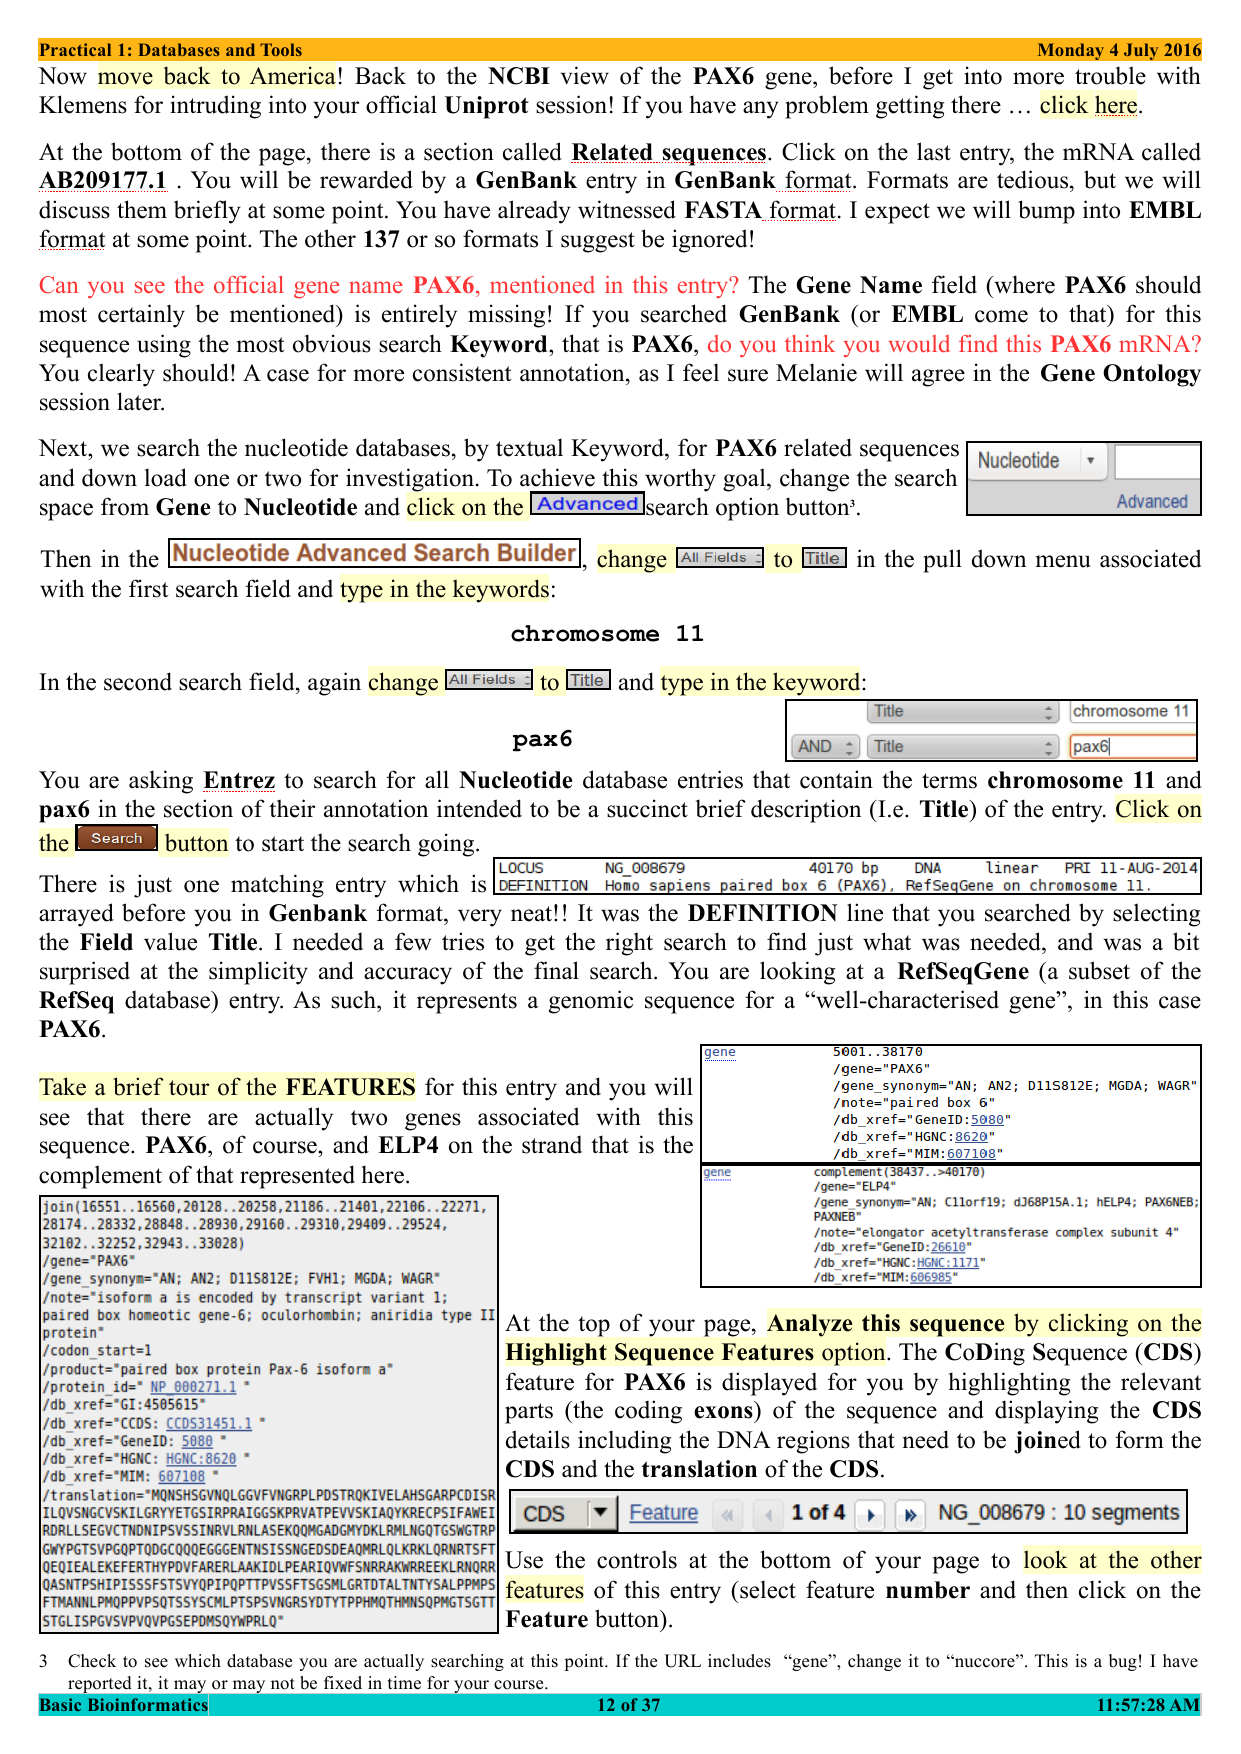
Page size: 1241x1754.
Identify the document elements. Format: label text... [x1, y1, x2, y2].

text chromosome 11 [40, 620, 1202, 649]
text You are asking Entrez to search for all Nucleotide database entries that contain the terms chromosome 11 and pax6 in the section of their annotation intended to be a succinct brief description (I.e. Title) of the entry. Click on the button to start the search going. [38, 765, 1202, 857]
picture [511, 1491, 1186, 1532]
text Then in the , change to in the pull down menu associated with the first search field and type in the keywords: [40, 538, 1202, 602]
picture [787, 701, 1196, 760]
text Take a brief tour of the FEATURES for this entry and you will see that there are actually two genes associated with this sequence. PAX6, of course, and ELP4 on the strand that is the complement of that represented here. [38, 1072, 700, 1188]
picture [495, 859, 1200, 893]
picture [170, 540, 579, 566]
text Can you see the official gene name PAX6, mentioned in this entry? The Gene Name field (where PAX6 should most certainly be mentioned) is entirely missing! If you searched GenBank (or EMBL come to that) for this sequence using the most obvious search Keyword, that is PAX6, do you think you would find this PAX6 mRNA? You clearly should! A case for more consistent annotation, as I feel sure Melanie will agree in the Gene Ontology session later. [38, 270, 1202, 416]
picture [702, 1046, 1200, 1162]
text Check to see which database you are actually searching at this point. If the URL includes “gene”, change it to “nuccore”. This is a bug! I have reported it, it may or may not be fixed in time for your course. [38, 1649, 1202, 1693]
text At the bottom of the page, there is a section called Related sequences. Click on the last entry, the mRNA called AB209177.1 . You will be rewarded by a GenBank entry in GenBank format. Formats are tedious, but we will discuss them briefly at some point. You have already witnessed FASTA format. I expect we will bump into EMBL format at some point. The other 137 or so formats I suggest be ignored! [38, 136, 1202, 253]
picture [41, 1197, 497, 1632]
text In the second search field, again change to and type in the keyword: [38, 666, 1202, 696]
picture [968, 443, 1200, 514]
text pax6 [40, 725, 785, 753]
picture [568, 671, 609, 688]
text Next, we search the nucleotide databases, by textual Keyword, for PAX6 related sequences and down load one or two for investigation. To achieve this worthy goal, change the search space from Gene to Nucleotide and click on the search option button. [38, 433, 1202, 521]
picture [678, 549, 762, 566]
picture [447, 671, 531, 688]
text There is just one matching entry which is arrayed before you in Genbank format, very neat!! It was the DEFINITION line that you searched by selecting the Field value Title. I needed a few tries to get the right search to find just what was needed, and was a bit surprised at the simplicity and accuracy of the final search. You are looking at a RefSeqGene (a subset of the RefSeq database) entry. As such, it represents a genomic sequence for a “well-characterised gene”, in this case PAX6. [38, 868, 1202, 1043]
text At the top of your page, Analyze this sequence by clicking on the Highlight Sequence Features option. The CoDing Sequence (CDS) feature for PAX6 is displayed for you by highlighting the relevant parts (the coding exons) of the sequence and displaying the CDS details including the DNA regions that need to be joined to form the CDS and the translation of the CDS. [499, 1308, 1202, 1483]
picture [532, 494, 643, 513]
picture [78, 826, 156, 849]
picture [702, 1166, 1200, 1286]
picture [804, 549, 845, 566]
text Use the controls at the bottom of your page to look at the other features of this entry (select feature number and then click on the Feature button). [499, 1506, 1202, 1633]
text Now move back to America! Back to the NCBI view of the PAX6 gene, before I get into more trouble with Klemens for intruding into your official Uniprot session! If you have any problem getting there … click here. [38, 61, 1202, 119]
text [1198, 725, 1202, 753]
